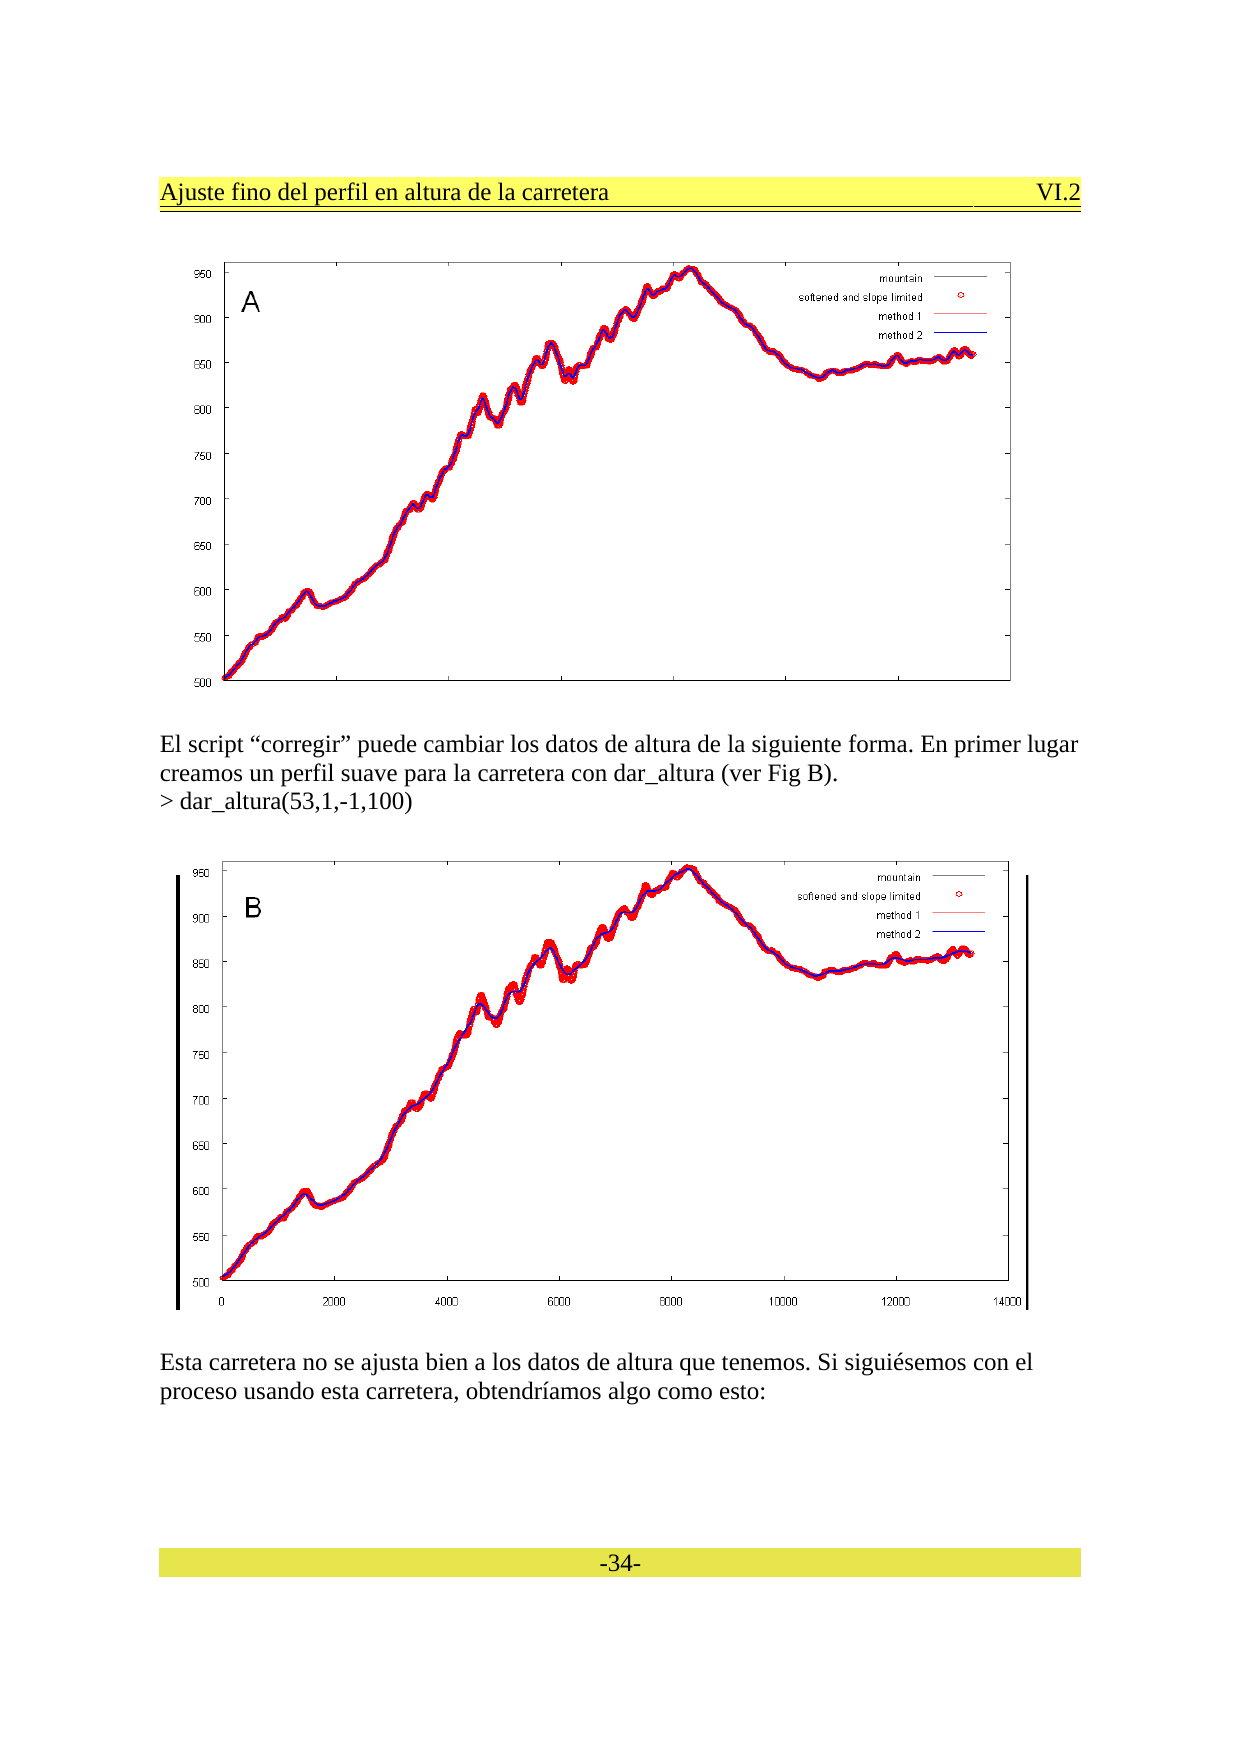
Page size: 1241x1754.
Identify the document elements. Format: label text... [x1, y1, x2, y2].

picture [176, 249, 1029, 692]
text El script “corregir” puede cambiar los datos de altura de la siguiente forma. En primer lugar creamos un perfil suave para la carretera con dar_altura (ver Fig B). [159, 729, 1081, 786]
text > dar_altura(53,1,-1,100) [159, 786, 1081, 815]
text Esta carretera no se ajusta bien a los datos de altura que tenemos. Si siguiésemos con el proceso usando esta carretera, obtendríamos algo como esto: [159, 1347, 1081, 1404]
picture [176, 853, 1029, 1310]
